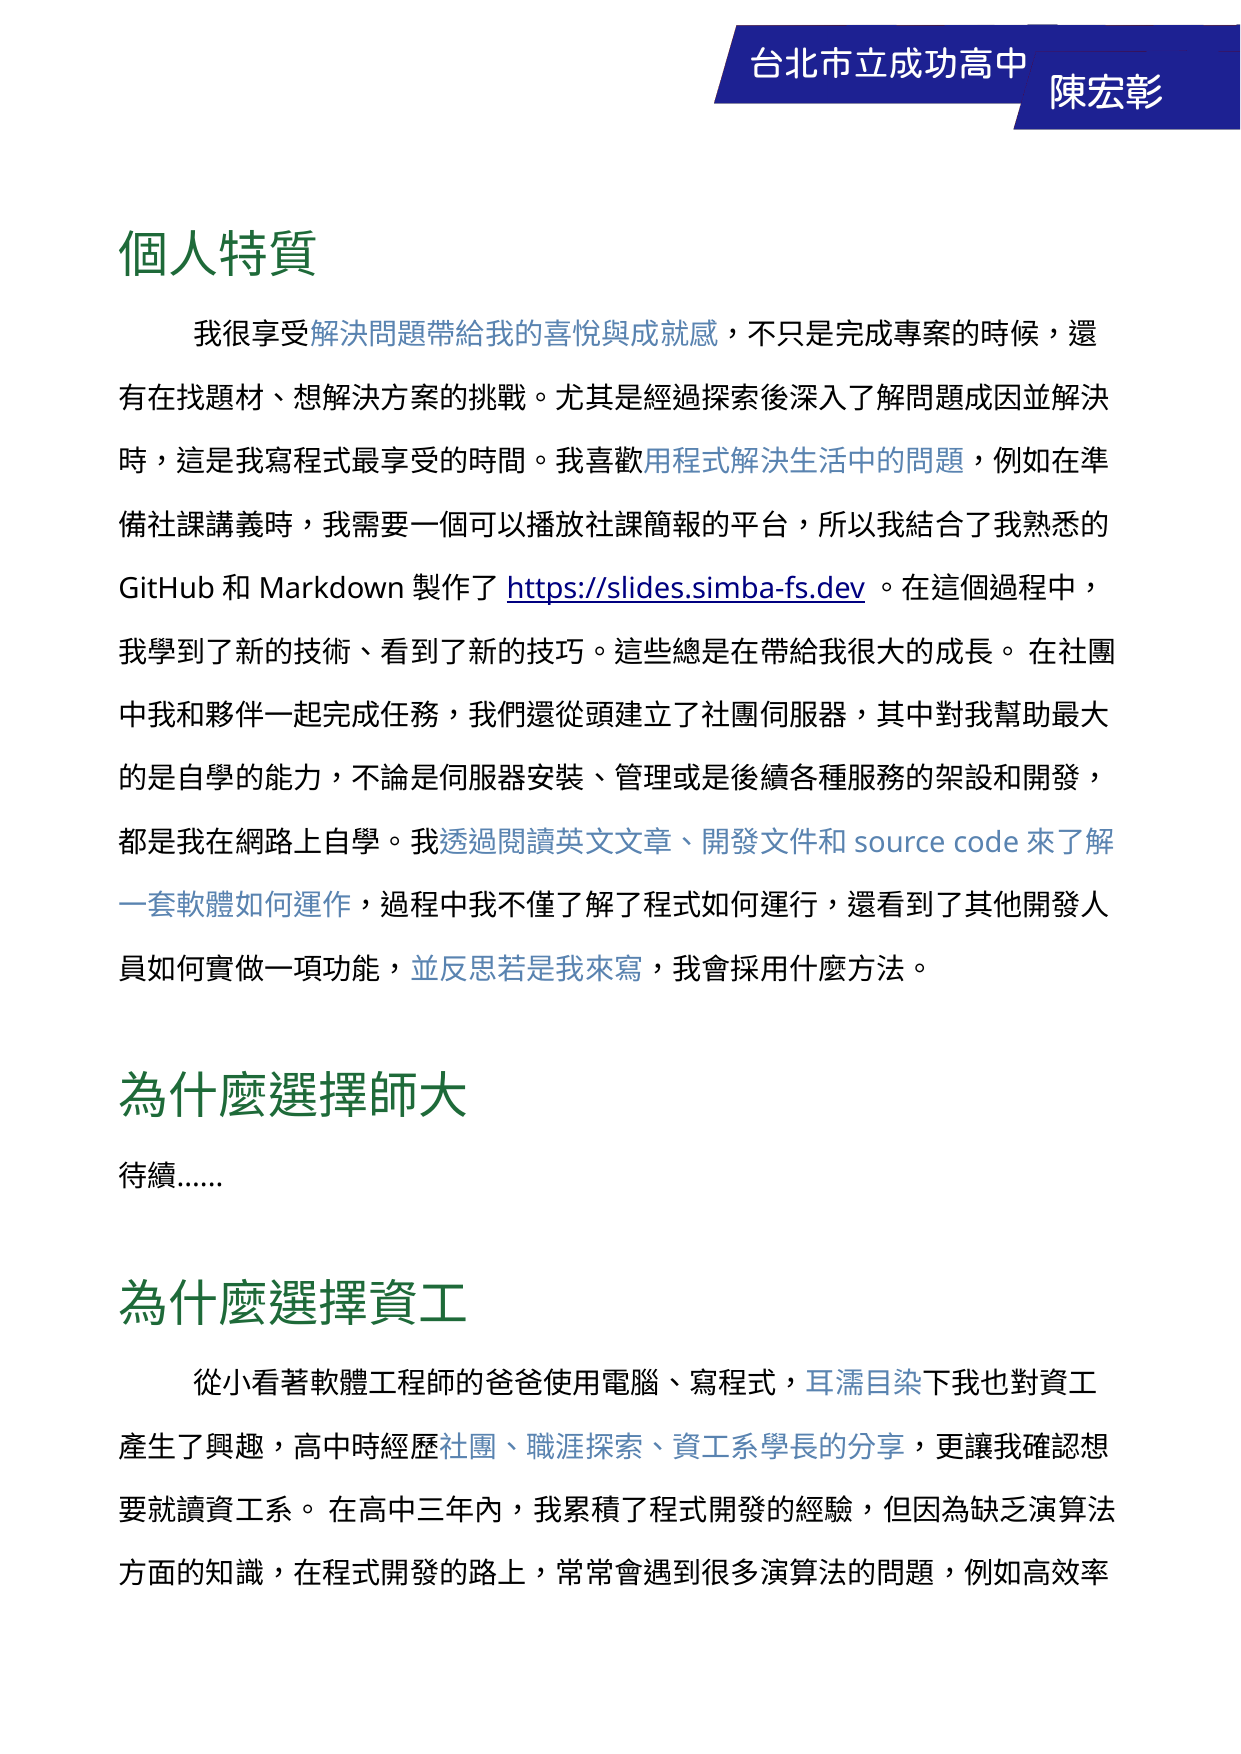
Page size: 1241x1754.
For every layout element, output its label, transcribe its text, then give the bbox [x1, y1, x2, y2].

text 我很享受解決問題帶給我的喜悅與成就感，不只是完成專案的時候，還有在找題材、想解決方案的挑戰。尤其是經過探索後深入了解問題成因並解決時，這是我寫程式最享受的時間。我喜歡用程式解決生活中的問題，例如在準備社課講義時，我需要一個可以播放社課簡報的平台，所以我結合了我熟悉的 GitHub 和 Markdown 製作了 https://slides.simba-fs.dev 。在這個過程中，我學到了新的技術、看到了新的技巧。這些總是在帶給我很大的成長。 在社團中我和夥伴一起完成任務，我們還從頭建立了社團伺服器，其中對我幫助最大的是自學的能力，不論是伺服器安裝、管理或是後續各種服務的架設和開發，都是我在網路上自學。我透過閱讀英文文章、開發文件和 source code 來了解一套軟體如何運作，過程中我不僅了解了程式如何運行，還看到了其他開發人員如何實做一項功能，並反思若是我來寫，我會採用什麼方法。 [118, 311, 1122, 988]
text 待續...... [118, 1152, 1122, 1195]
subtitle 為什麼選擇師大 [118, 1056, 1122, 1128]
subtitle 為什麼選擇資工 [118, 1263, 1122, 1336]
subtitle 個人特質 [118, 214, 1122, 287]
picture [0, 2, 1241, 154]
text 從小看著軟體工程師的爸爸使用電腦、寫程式，耳濡目染下我也對資工產生了興趣，高中時經歷社團、職涯探索、資工系學長的分享，更讓我確認想要就讀資工系。 在高中三年內，我累積了程式開發的經驗，但因為缺乏演算法方面的知識，在程式開發的路上，常常會遇到很多演算法的問題，例如高效率 [118, 1360, 1122, 1592]
